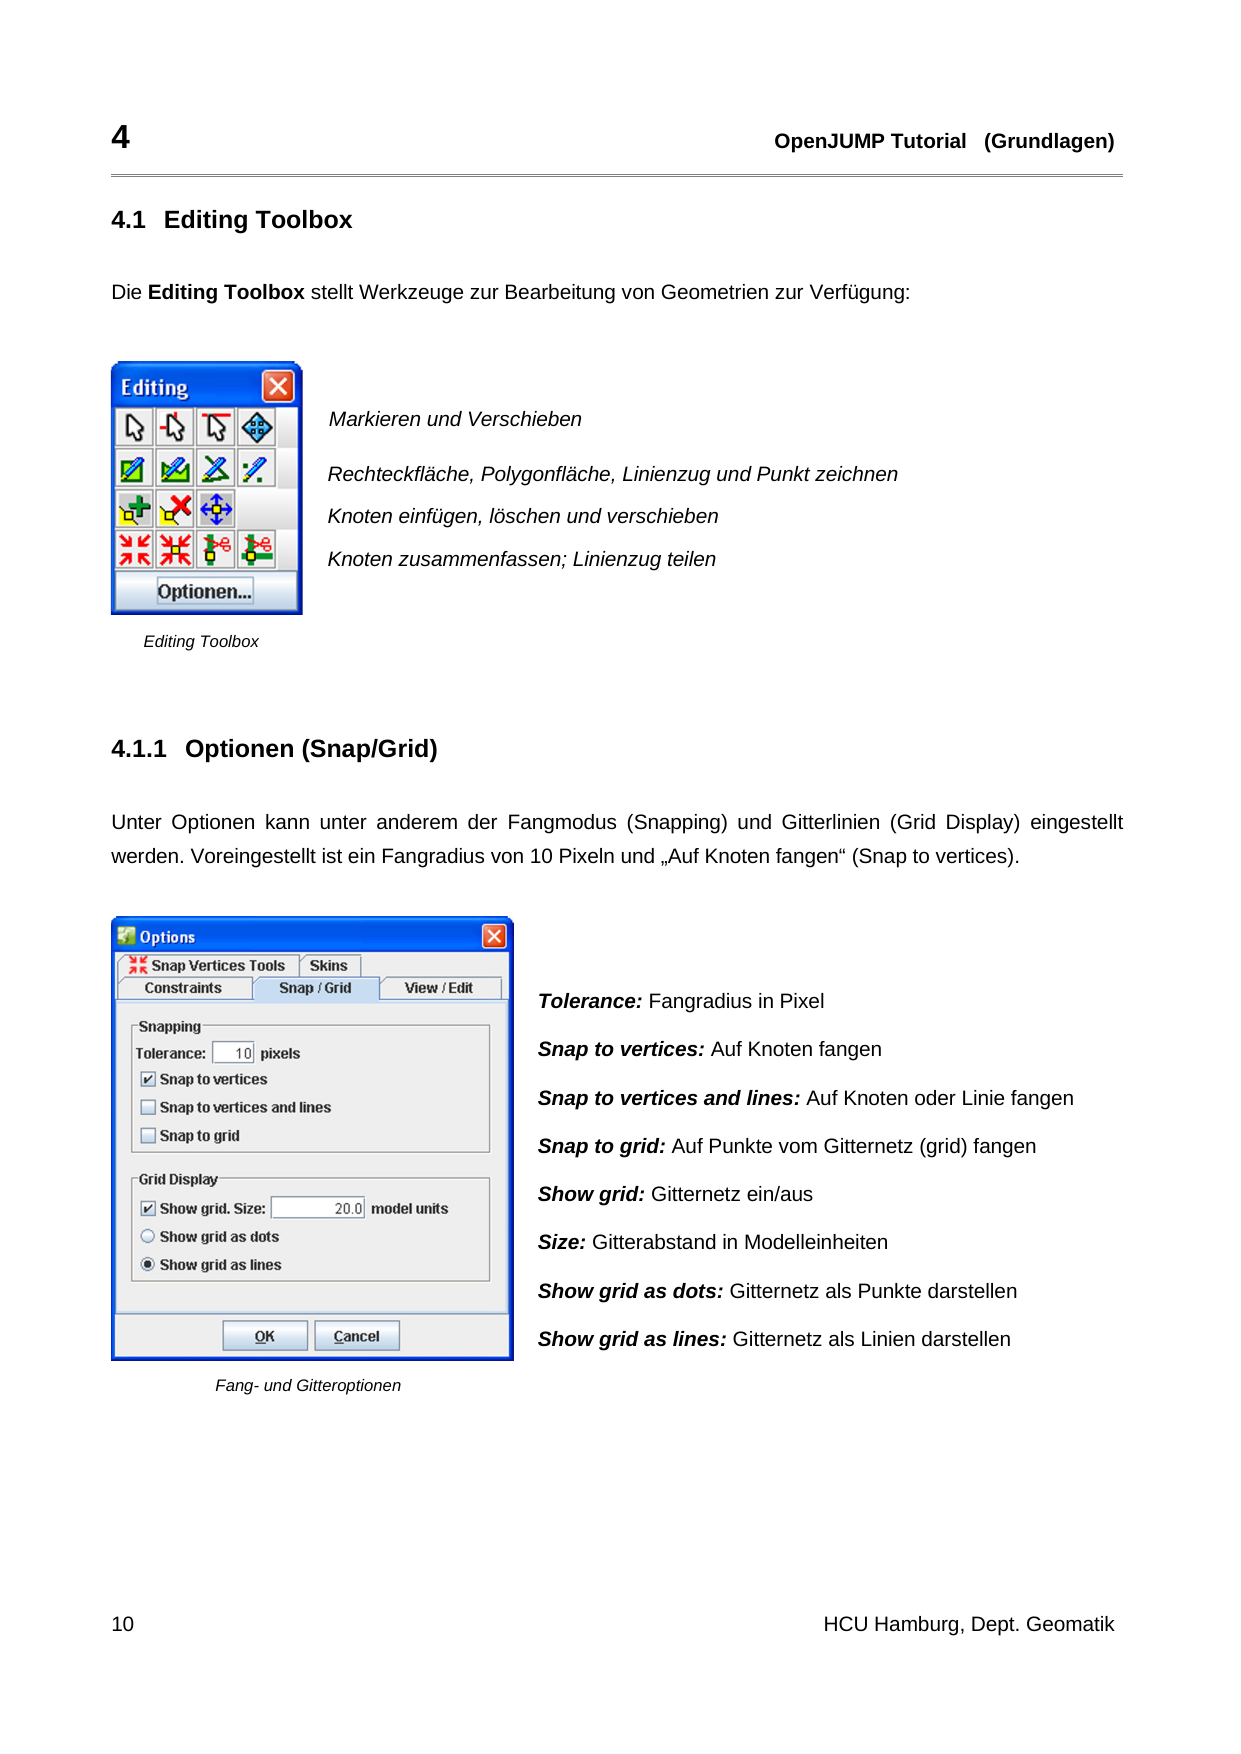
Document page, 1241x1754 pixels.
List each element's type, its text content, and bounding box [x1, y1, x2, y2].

text Die Editing Toolbox stellt Werkzeuge zur Bearbeitung von Geometrien zur Verfügung: [111, 281, 1123, 304]
text Show grid as lines: Gitternetz als Linien darstellen [514, 1327, 1123, 1351]
picture [110, 361, 303, 615]
text Size: Gitterabstand in Modelleinheiten [514, 1231, 1123, 1254]
picture [111, 916, 514, 1361]
text Unter Optionen kann unter anderem der Fangmodus (Snapping) und Gitterlinien (Grid Display) eingestellt werden. Voreingestellt ist ein Fangradius von 10 Pixeln und „Auf Knoten fangen“ (Snap to vertices). [111, 810, 1123, 868]
subtitle Editing Toolbox [111, 206, 1123, 234]
text Editing Toolbox [111, 629, 1123, 652]
text Snap to vertices: Auf Knoten fangen [514, 1038, 1123, 1061]
text Fang- und Gitteroptionen [111, 1376, 1123, 1394]
text Tolerance: Fangradius in Pixel [514, 990, 1123, 1013]
text Snap to grid: Auf Punkte vom Gitternetz (grid) fangen [514, 1134, 1123, 1158]
subtitle Optionen (Snap/Grid) [111, 735, 1123, 763]
text Show grid: Gitternetz ein/aus [514, 1183, 1123, 1206]
text Show grid as dots: Gitternetz als Punkte darstellen [514, 1279, 1123, 1302]
text Snap to vertices and lines: Auf Knoten oder Linie fangen [514, 1086, 1123, 1109]
